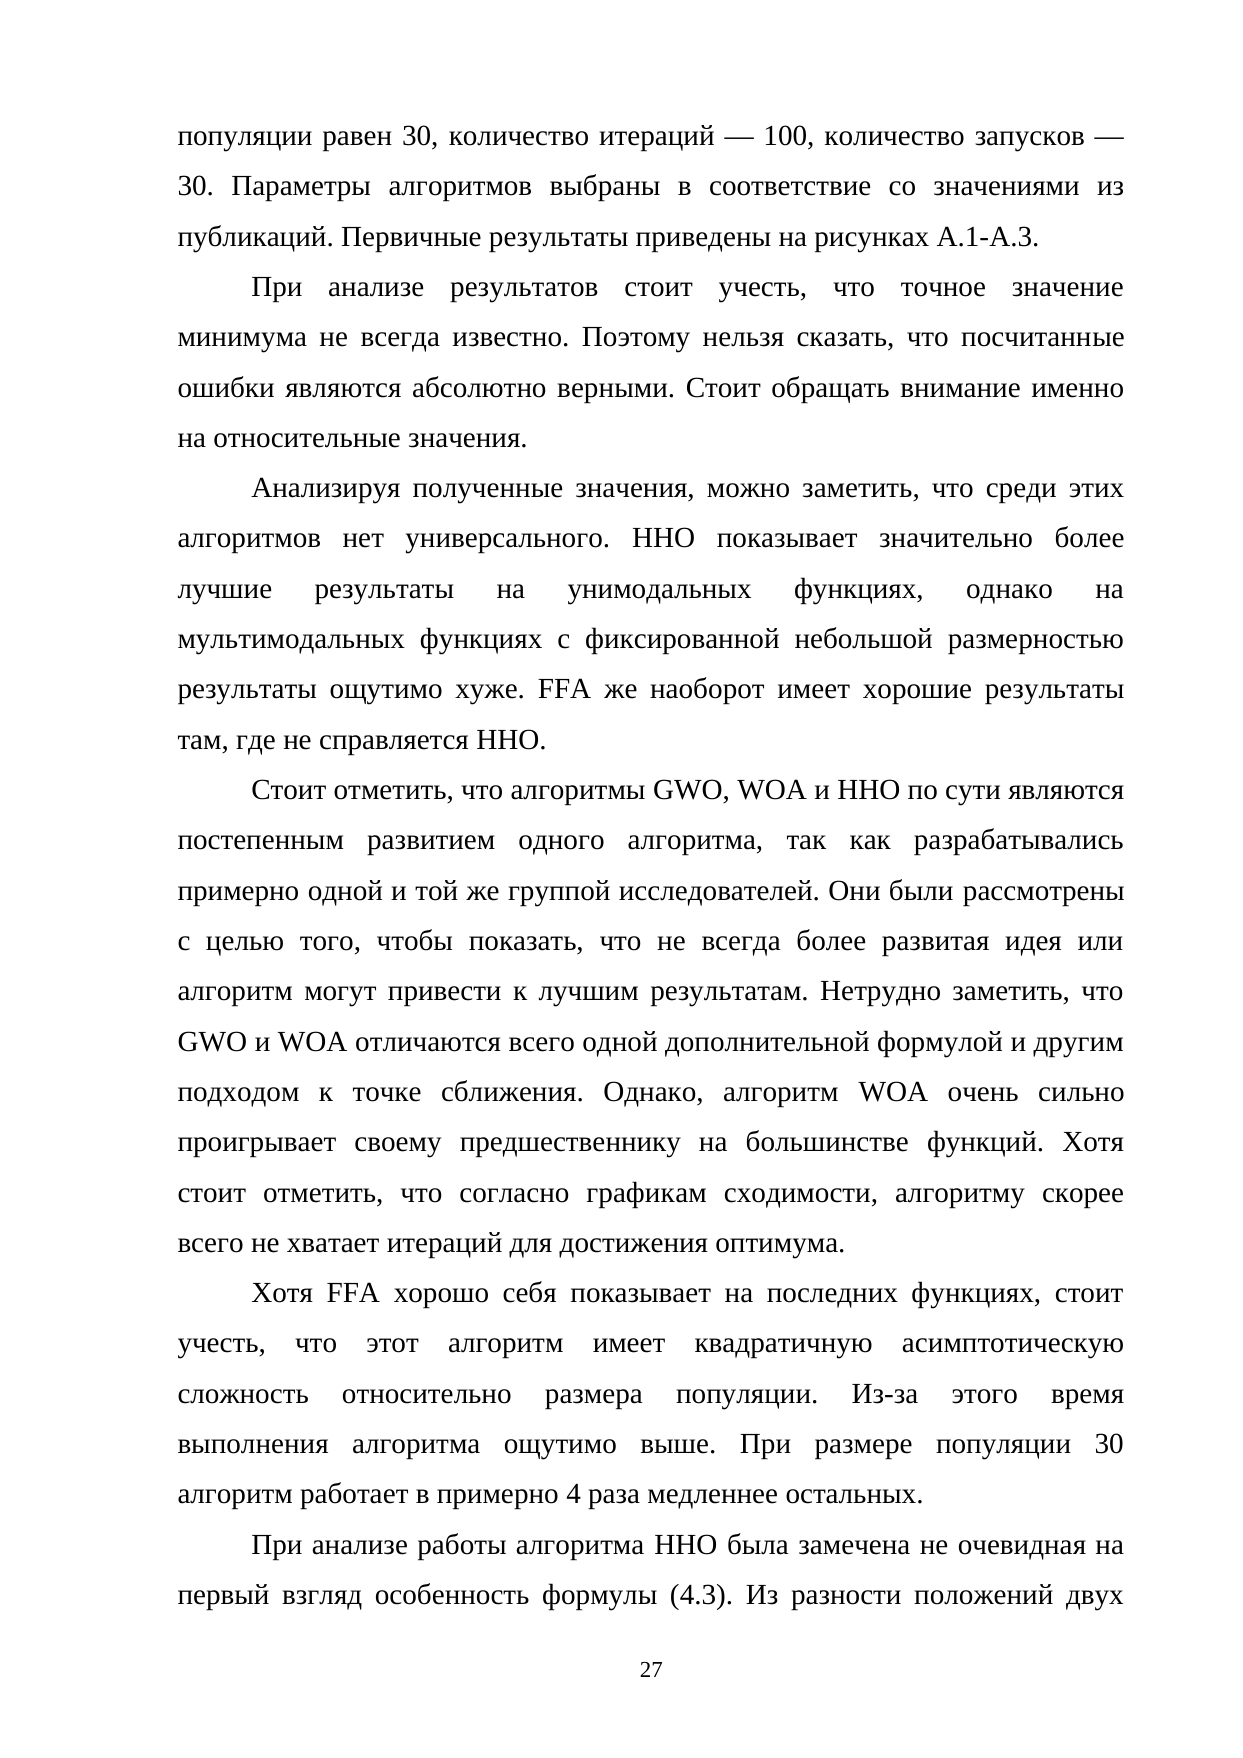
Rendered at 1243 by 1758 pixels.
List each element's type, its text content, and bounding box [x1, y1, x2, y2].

text При анализе работы алгоритма HHO была замечена не очевидная на первый взгляд особенность формулы (4.3). Из разности положений двух [177, 1527, 1124, 1611]
text Стоит отметить, что алгоритмы GWO, WOA и HHO по сути являются постепенным развитием одного алгоритма, так как разрабатывались примерно одной и той же группой исследователей. Они были рассмотрены с целью того, чтобы показать, что не всегда более развитая идея или алгоритм могут привести к лучшим результатам. Нетрудно заметить, что GWO и WOA отличаются всего одной дополнительной формулой и другим подходом к точке сближения. Однако, алгоритм WOA очень сильно проигрывает своему предшественнику на большинстве функций. Хотя стоит отметить, что согласно графикам сходимости, алгоритму скорее всего не хватает итераций для достижения оптимума. [177, 772, 1124, 1258]
text Хотя FFA хорошо себя показывает на последних функциях, стоит учесть, что этот алгоритм имеет квадратичную асимптотическую сложность относительно размера популяции. Из-за этого время выполнения алгоритма ощутимо выше. При размере популяции 30 алгоритм работает в примерно 4 раза медленнее остальных. [177, 1275, 1124, 1510]
text При анализе результатов стоит учесть, что точное значение минимума не всегда известно. Поэтому нельзя сказать, что посчитанные ошибки являются абсолютно верными. Стоит обращать внимание именно на относительные значения. [177, 269, 1124, 453]
text Анализируя полученные значения, можно заметить, что среди этих алгоритмов нет универсального. HHO показывает значительно более лучшие результаты на унимодальных функциях, однако на мультимодальных функциях с фиксированной небольшой размерностью результаты ощутимо хуже. FFA же наоборот имеет хорошие результаты там, где не справляется HHO. [177, 470, 1124, 755]
text популяции равен 30, количество итераций — 100, количество запусков — 30. Параметры алгоритмов выбраны в соответствие со значениями из публикаций. Первичные результаты приведены на рисунках А.1-А.3. [177, 118, 1124, 252]
